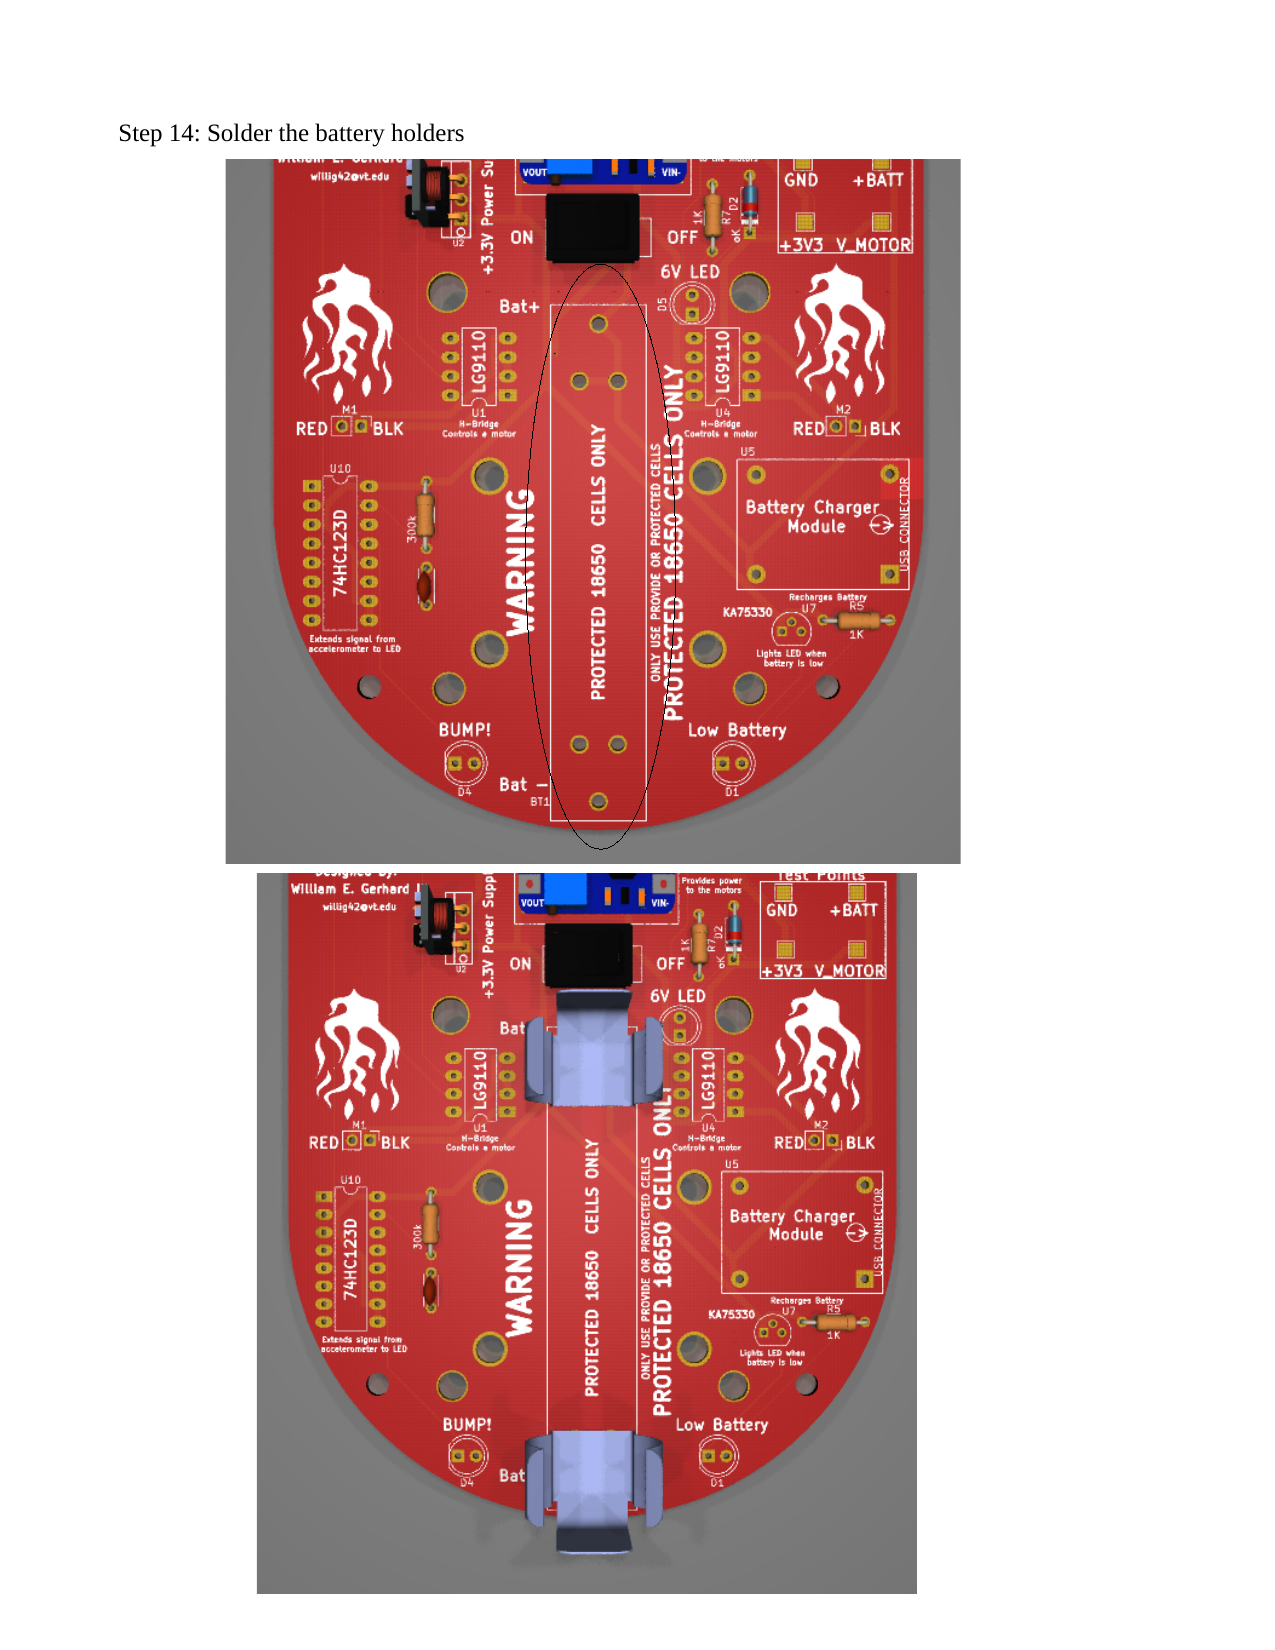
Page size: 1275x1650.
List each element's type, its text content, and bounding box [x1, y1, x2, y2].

text Step 14: Solder the battery holders [118, 118, 1157, 147]
picture [225, 159, 961, 864]
picture [256, 873, 917, 1594]
